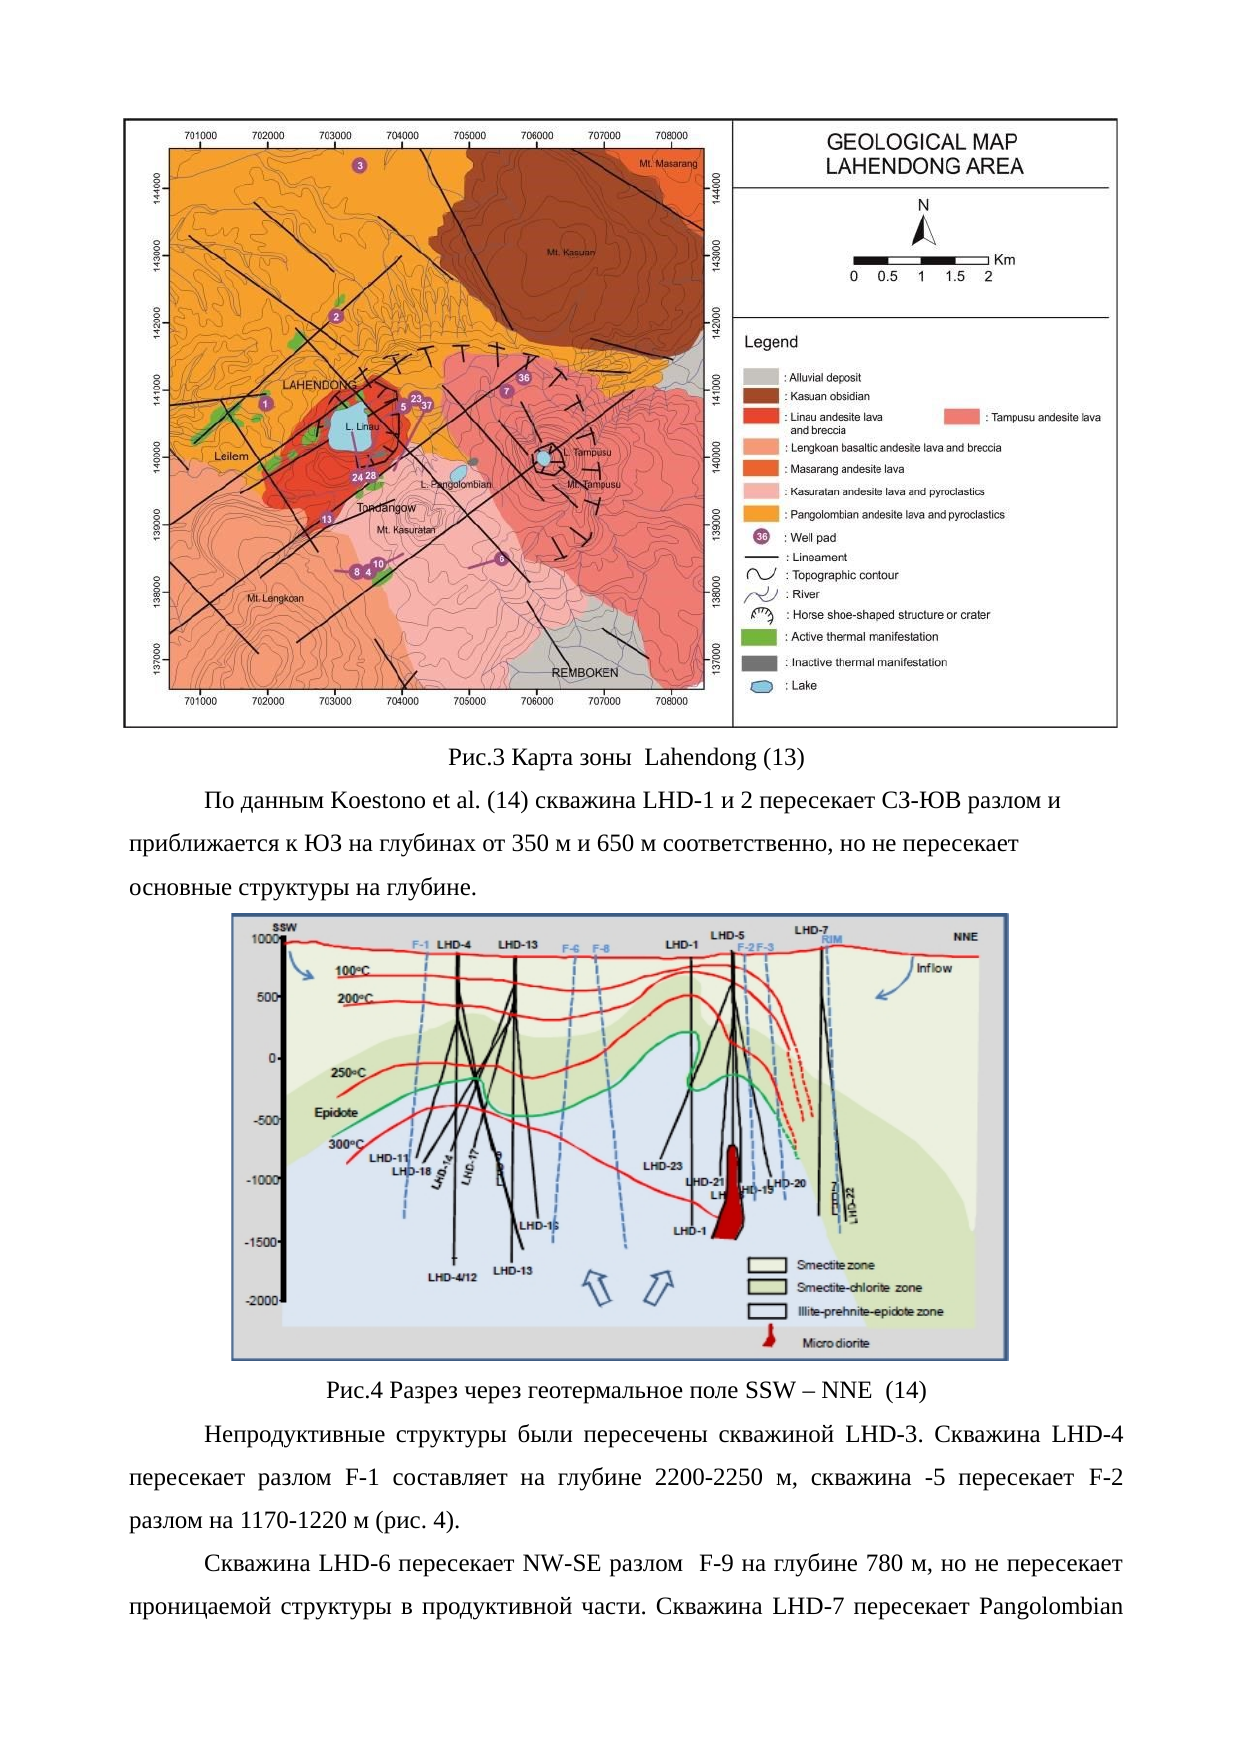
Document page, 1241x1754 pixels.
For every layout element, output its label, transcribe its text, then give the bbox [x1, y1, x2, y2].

text Рис.4 Разрез через геотермальное поле SSW – NNE (14) [129, 915, 1123, 1404]
text Рис.3 Карта зоны Lahendong (13) [129, 118, 1123, 771]
text Скважина LHD-6 пересекает NW-SE разлом F-9 на глубине 780 м, но не пересекает проницаемой структуры в продуктивной части. Скважина LHD-7 пересекает Pangolombian [129, 1548, 1123, 1620]
text По данным Koestono et al. (14) скважина LHD-1 и 2 пересекает СЗ-ЮВ разлом и приближается к ЮЗ на глубинах от 350 м и 650 м соответственно, но не пересекает основные структуры на глубине. [129, 785, 1123, 900]
picture [123, 118, 1118, 728]
picture [231, 913, 1009, 1361]
text Непродуктивные структуры были пересечены скважиной LHD-3. Скважина LHD-4 пересекает разлом F-1 составляет на глубине 2200-2250 м, скважина -5 пересекает F-2 разлом на 1170-1220 м (рис. 4). [129, 1419, 1123, 1534]
